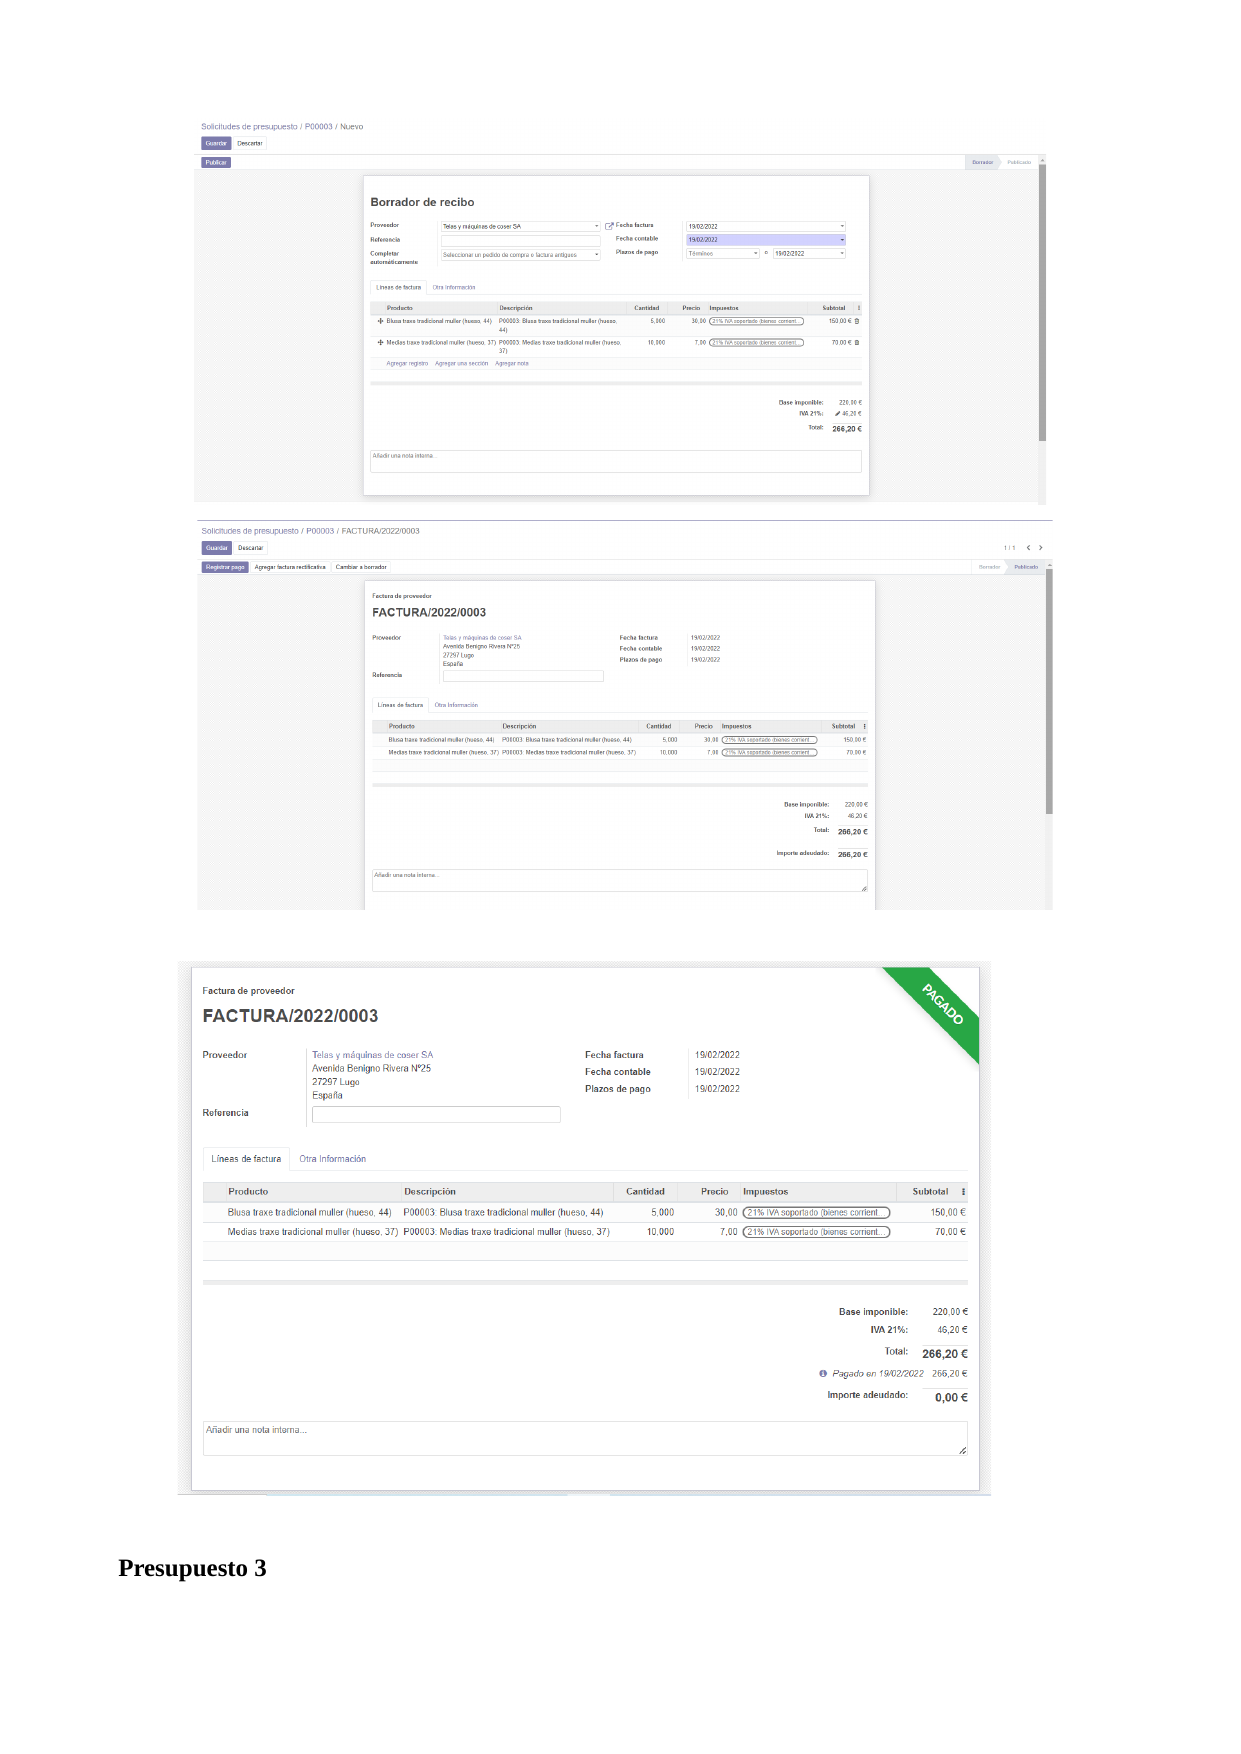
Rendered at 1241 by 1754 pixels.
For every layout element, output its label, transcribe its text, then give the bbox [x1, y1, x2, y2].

picture [194, 118, 1047, 505]
picture [197, 520, 1053, 910]
text Presupuesto 3 [118, 1553, 1122, 1582]
picture [177, 961, 992, 1496]
